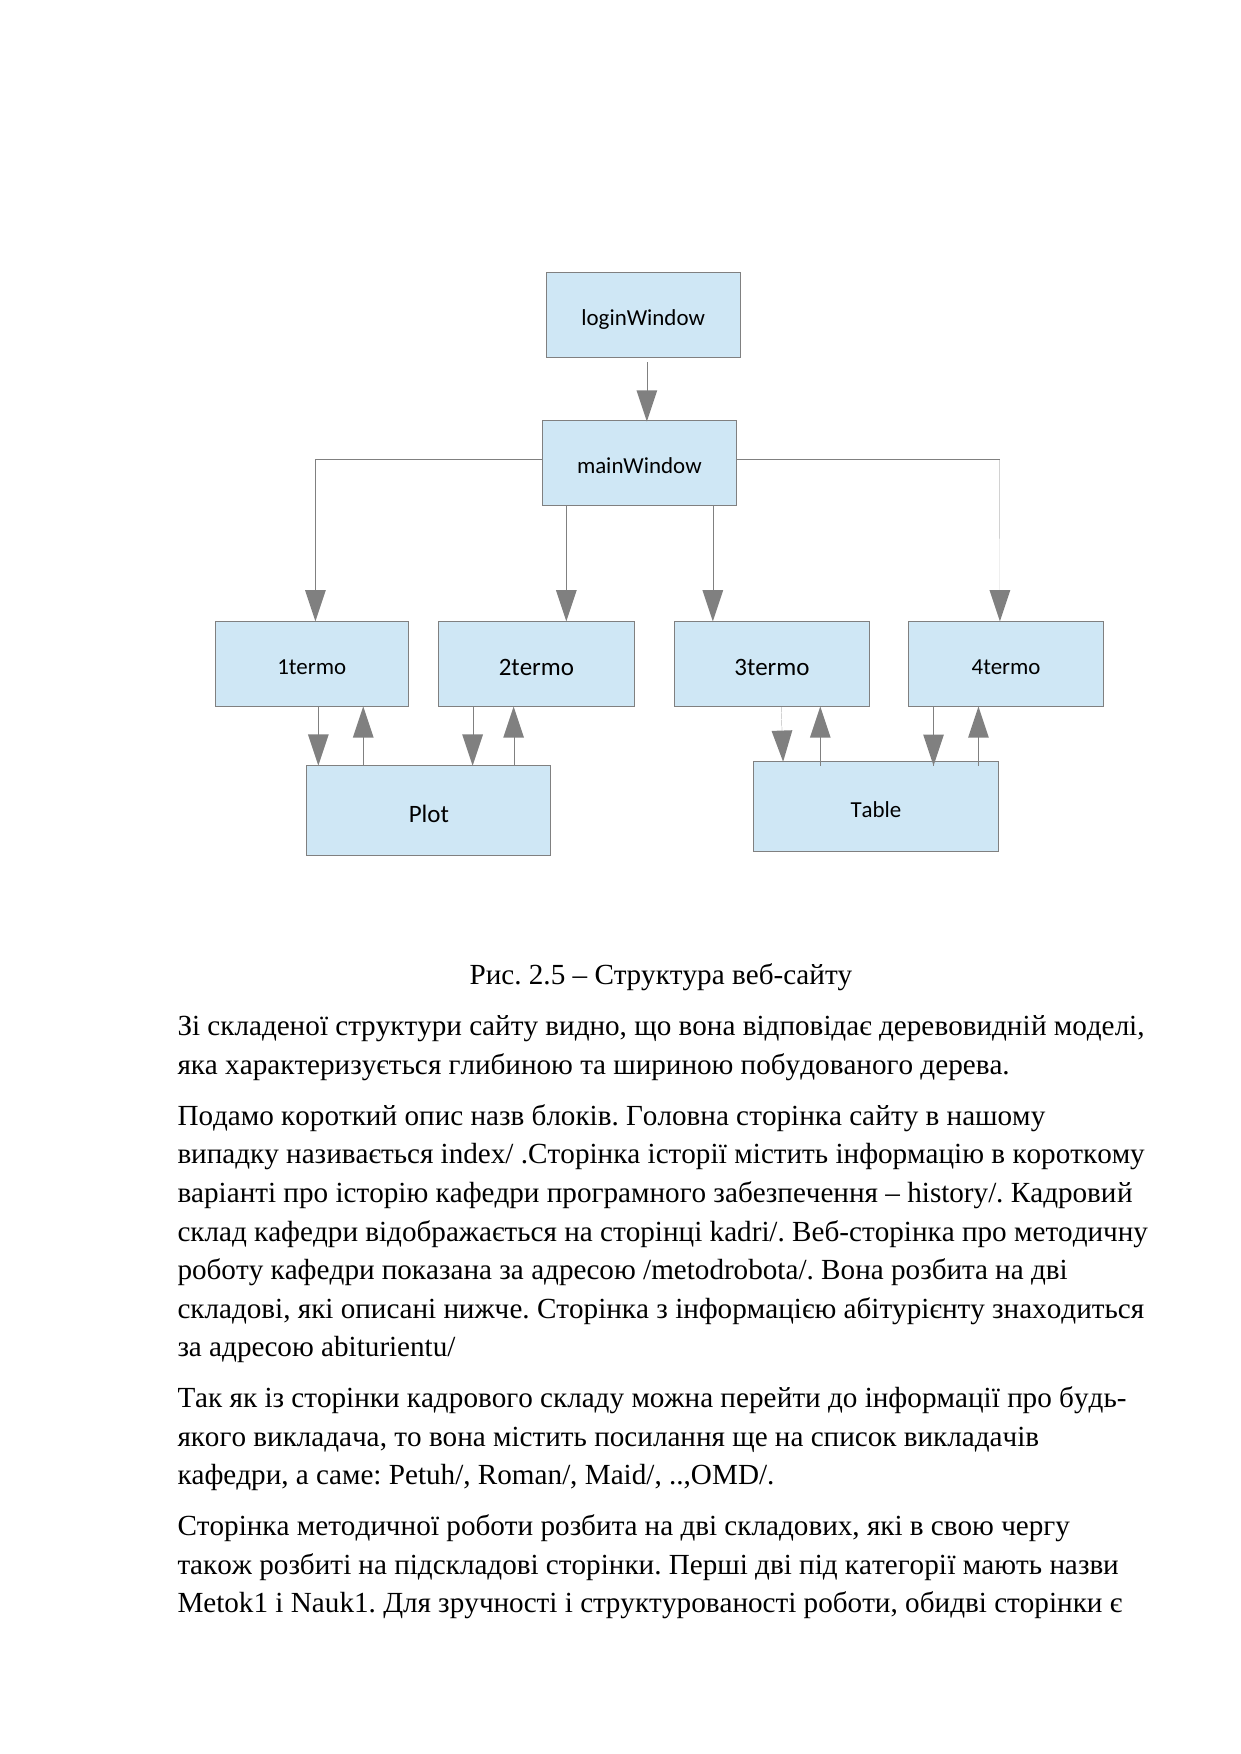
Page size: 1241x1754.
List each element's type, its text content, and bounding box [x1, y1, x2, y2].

text Так як із сторінки кадрового складу можна перейти до інформації про будь-якого викладача, то вона містить посилання ще на список викладачів кафедри, а саме: Petuh/, Roman/, Maid/, ..,OMD/. [177, 1380, 1152, 1491]
text Зі складеної структури сайту видно, що вона відповідає деревовидній моделі, яка характеризується глибиною та шириною побудованого дерева. [177, 1008, 1152, 1081]
text Сторінка методичної роботи розбита на дві складових, які в свою чергу також розбиті на підскладові сторінки. Перші дві під категорії мають назви Metok1 i Nauk1. Для зручності і структурованості роботи, обидві сторінки є [177, 1508, 1152, 1619]
text Рис. 2.5 – Структура веб-сайту [177, 957, 1152, 991]
text Подамо короткий опис назв блоків. Головна сторінка сайту в нашому випадку називається index/ .Сторінка історії містить інформацію в короткому варіанті про історію кафедри програмного забезпечення – history/. Кадровий склад кафедри відображається на сторінці kadri/. Веб-сторінка про методичну роботу кафедри показана за адресою /metodrobota/. Вона розбита на дві складові, які описані нижче. Сторінка з інформацією абітурієнту знаходиться за адресою abiturientu/ [177, 1098, 1152, 1363]
